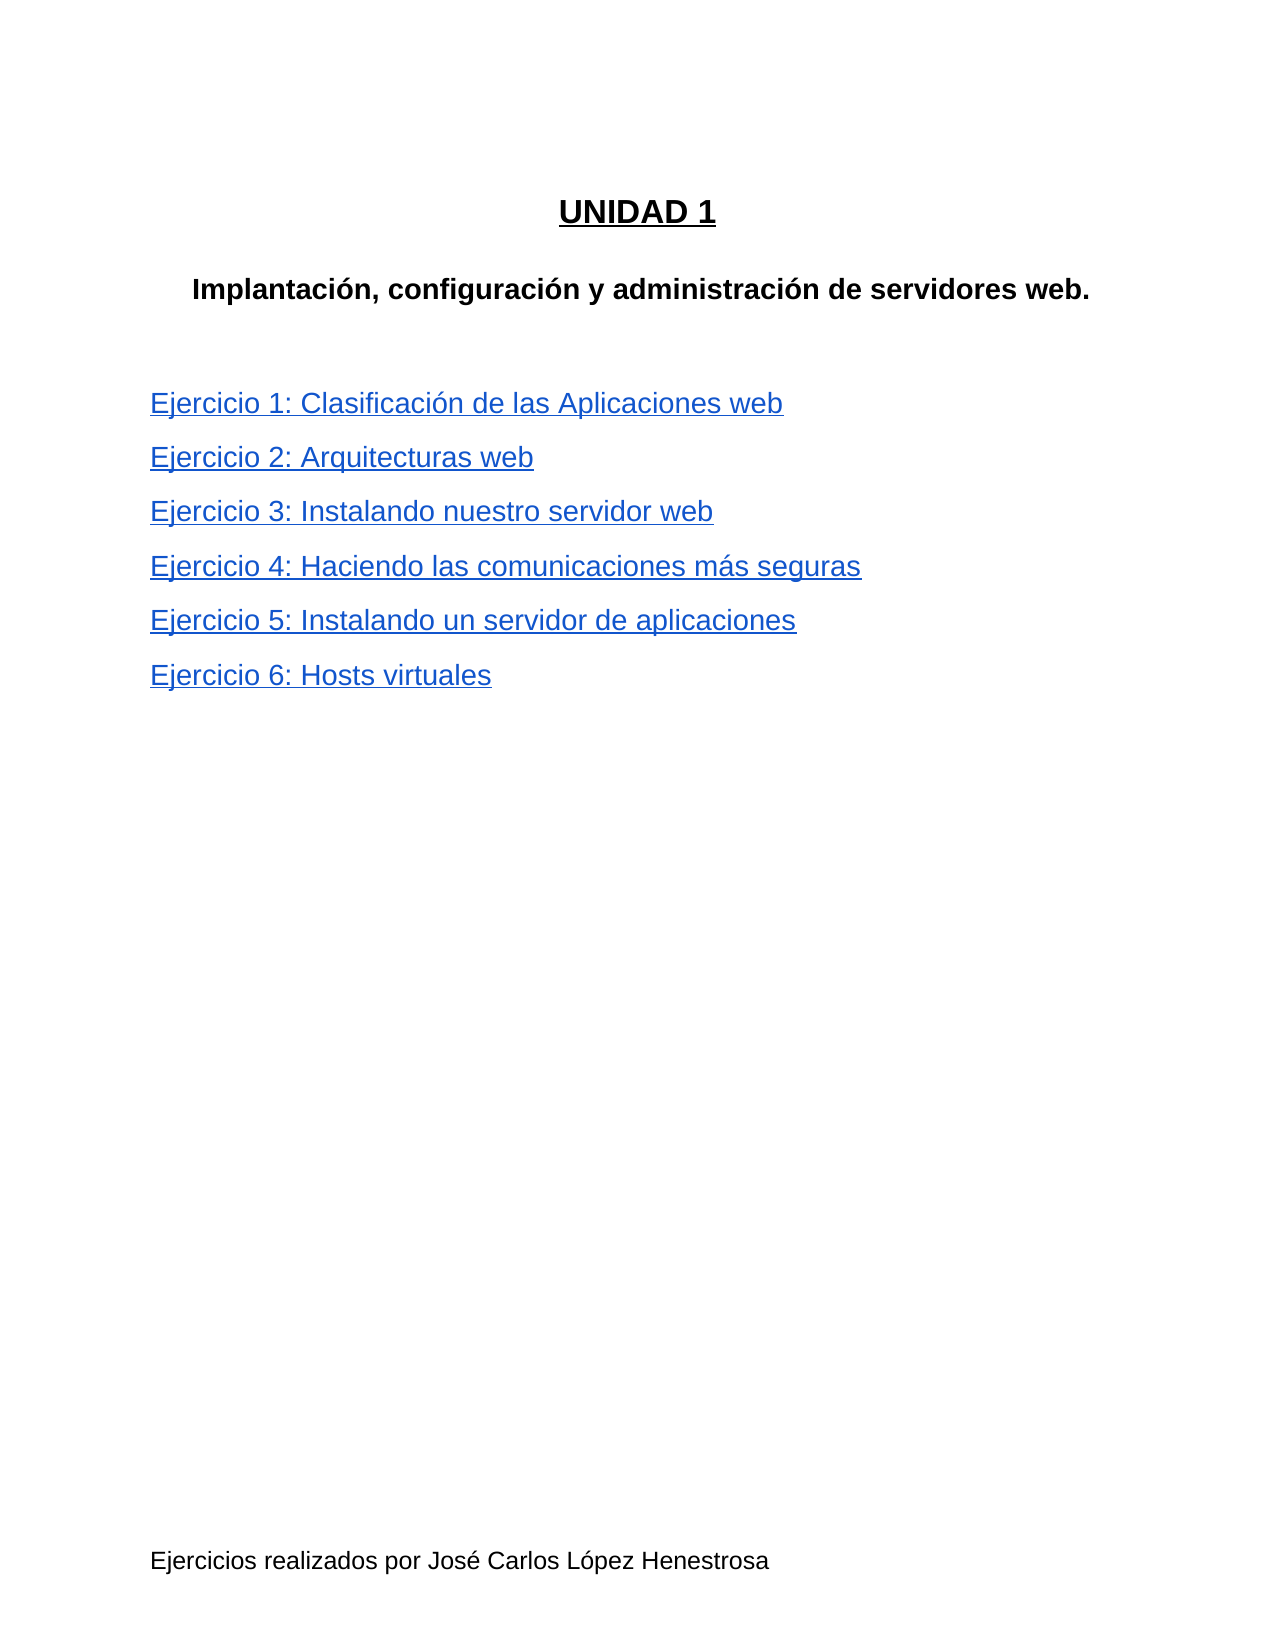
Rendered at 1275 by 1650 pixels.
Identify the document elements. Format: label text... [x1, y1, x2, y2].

text Ejercicio 4: Haciendo las comunicaciones más seguras [150, 549, 1125, 582]
text Ejercicio 6: Hosts virtuales [150, 657, 1125, 691]
subtitle Implantación, configuración y administración de servidores web. [150, 272, 1125, 305]
subtitle UNIDAD 1 [150, 192, 1125, 230]
text Ejercicio 2: Arquitecturas web [150, 440, 1125, 473]
text Ejercicio 1: Clasificación de las Aplicaciones web [150, 386, 1125, 419]
text Ejercicio 5: Instalando un servidor de aplicaciones [150, 603, 1125, 637]
text Ejercicio 3: Instalando nuestro servidor web [150, 494, 1125, 528]
